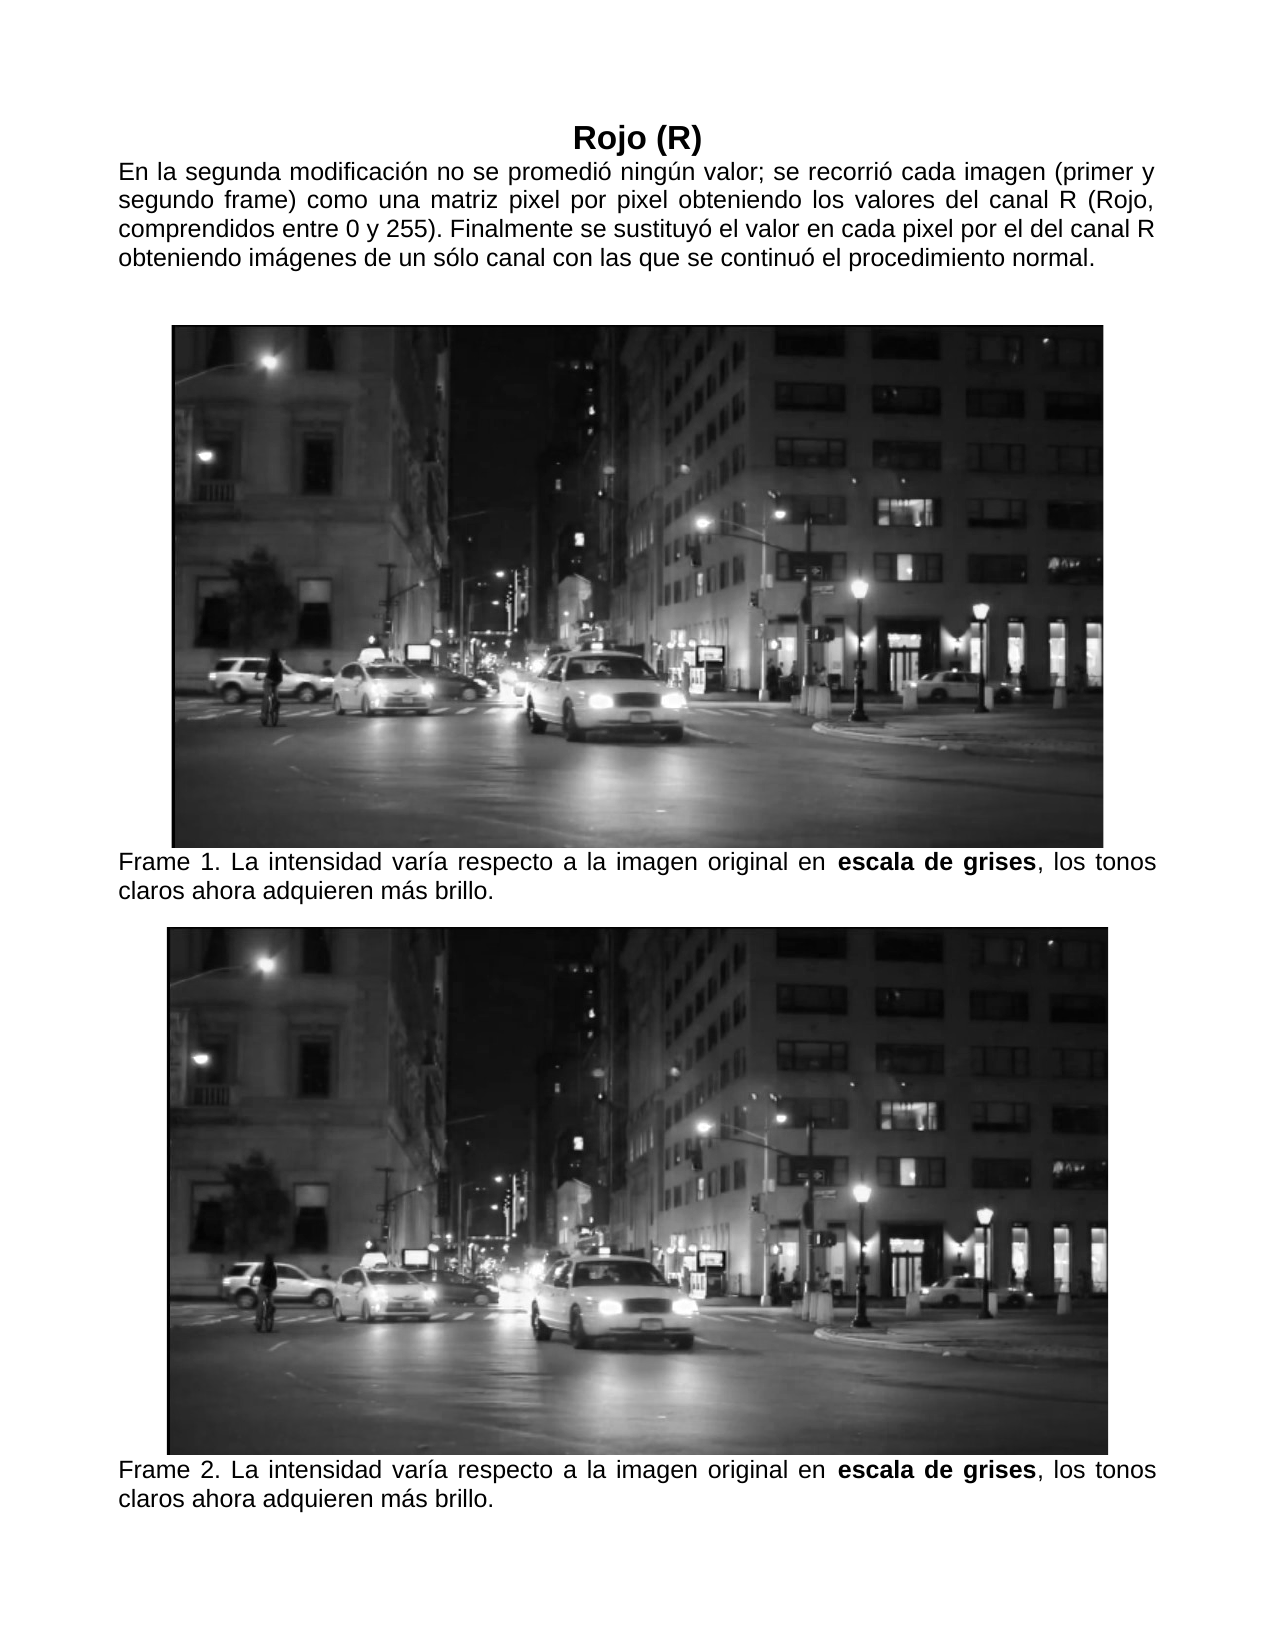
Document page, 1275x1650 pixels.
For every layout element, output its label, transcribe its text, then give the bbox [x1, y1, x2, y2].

picture [171, 325, 1104, 848]
text Frame 1. La intensidad varía respecto a la imagen original en escala de grises, los tonos claros ahora adquieren más brillo. [118, 300, 1157, 905]
text Rojo (R) [118, 118, 1157, 157]
text En la segunda modificación no se promedió ningún valor; se recorrió cada imagen (primer y segundo frame) como una matriz pixel por pixel obteniendo los valores del canal R (Rojo, comprendidos entre 0 y 255). Finalmente se sustituyó el valor en cada pixel por el del canal R obteniendo imágenes de un sólo canal con las que se continuó el procedimiento normal. [118, 157, 1157, 272]
text Frame 2. La intensidad varía respecto a la imagen original en escala de grises, los tonos claros ahora adquieren más brillo. [118, 905, 1157, 1512]
picture [166, 927, 1109, 1455]
